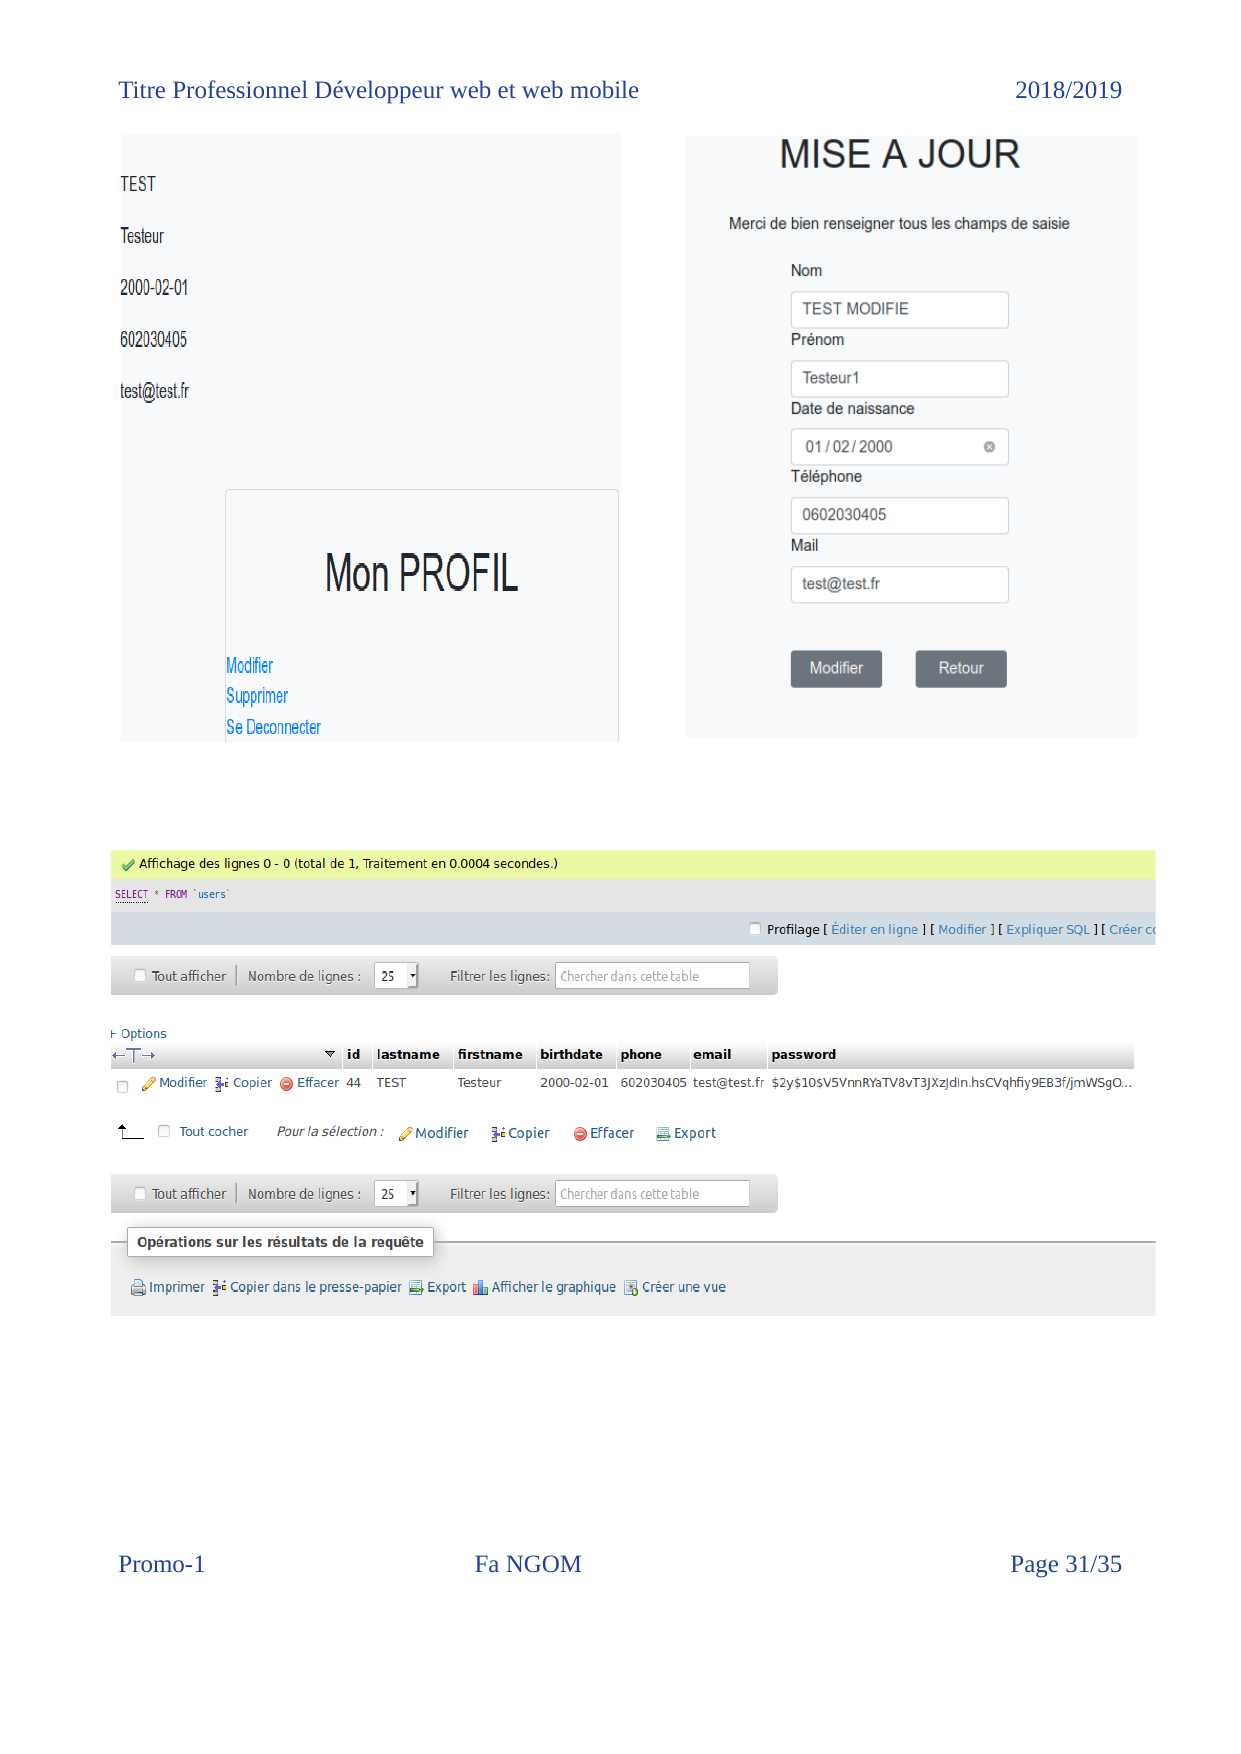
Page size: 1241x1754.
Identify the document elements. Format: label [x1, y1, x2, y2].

picture [685, 136, 1138, 737]
picture [111, 850, 1156, 1316]
picture [120, 133, 621, 742]
